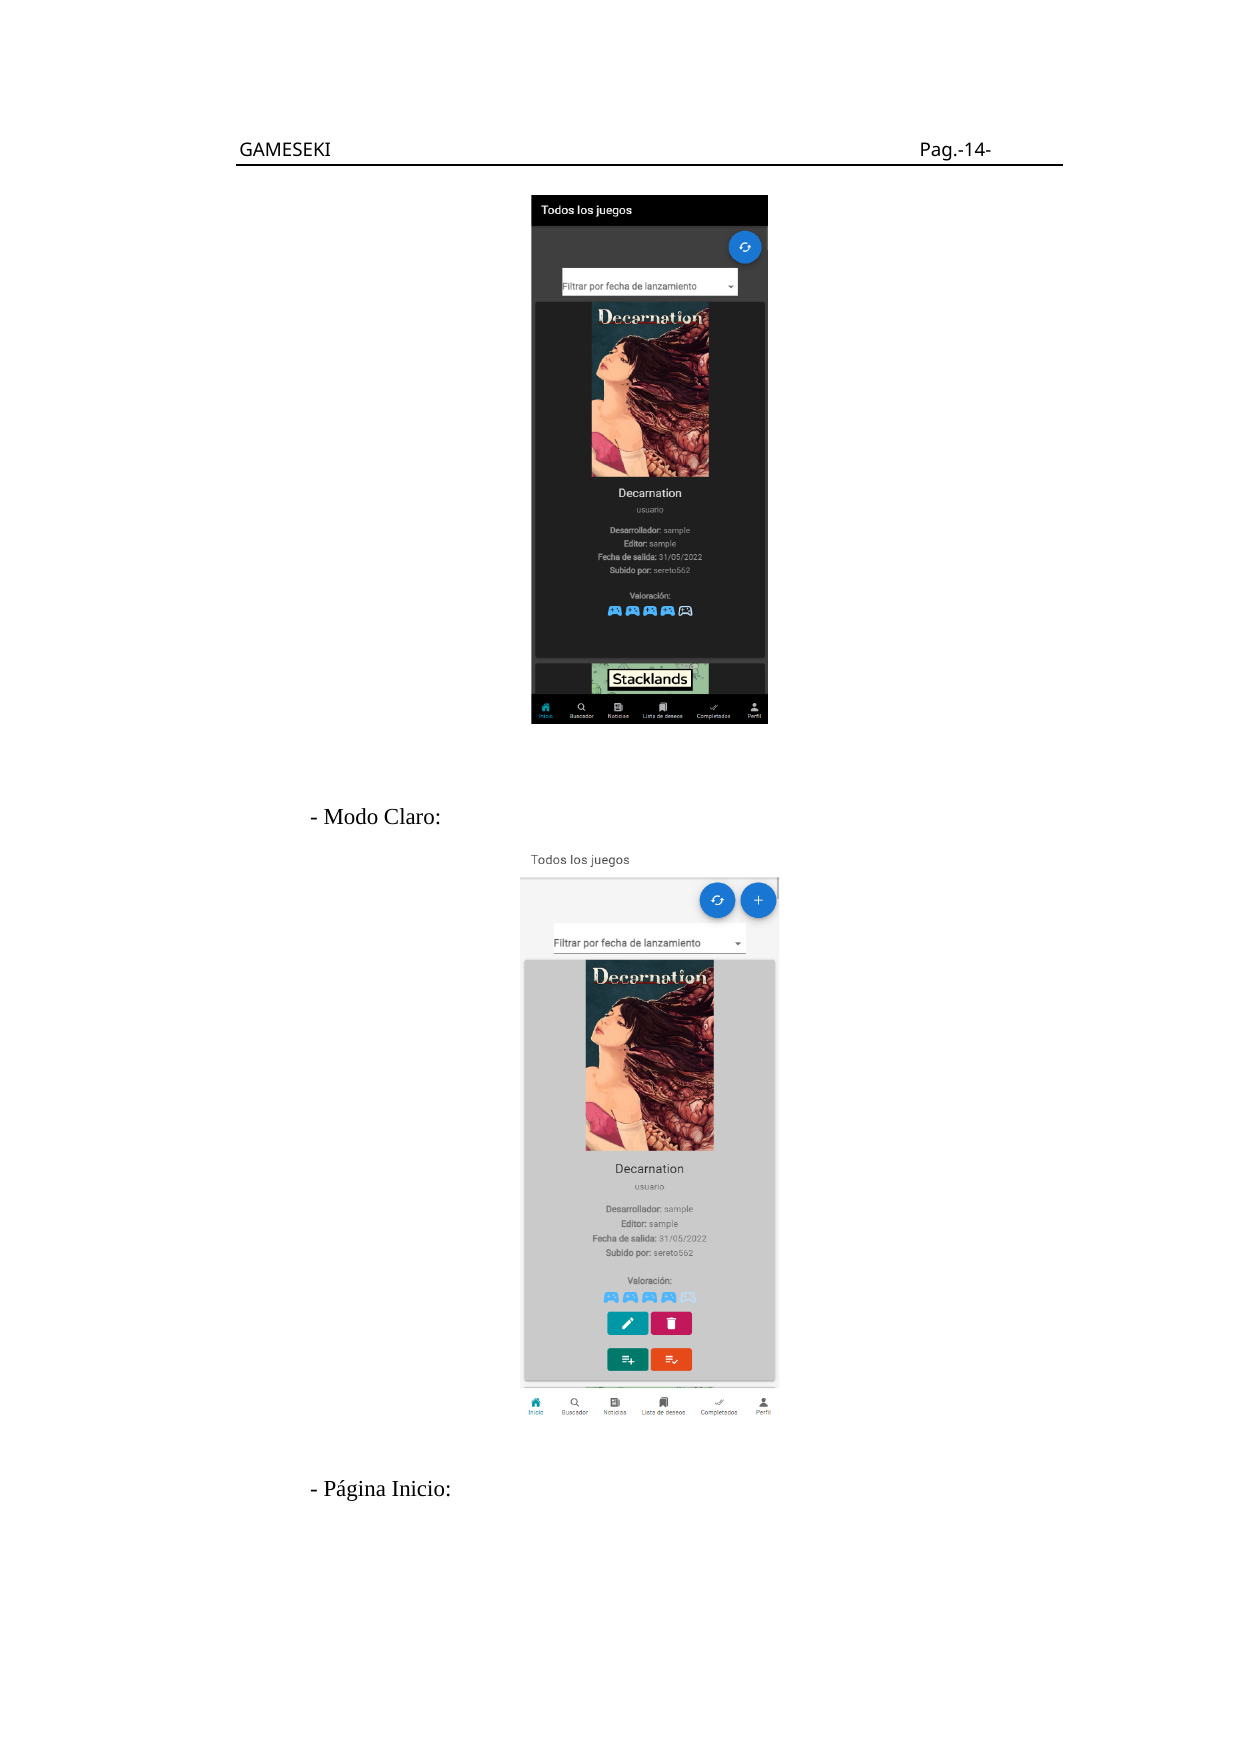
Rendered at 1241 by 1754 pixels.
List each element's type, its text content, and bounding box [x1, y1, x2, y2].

text - Página Inicio: [236, 1474, 1063, 1501]
picture [531, 195, 768, 724]
text - Modo Claro: [236, 803, 1063, 829]
picture [519, 842, 780, 1422]
